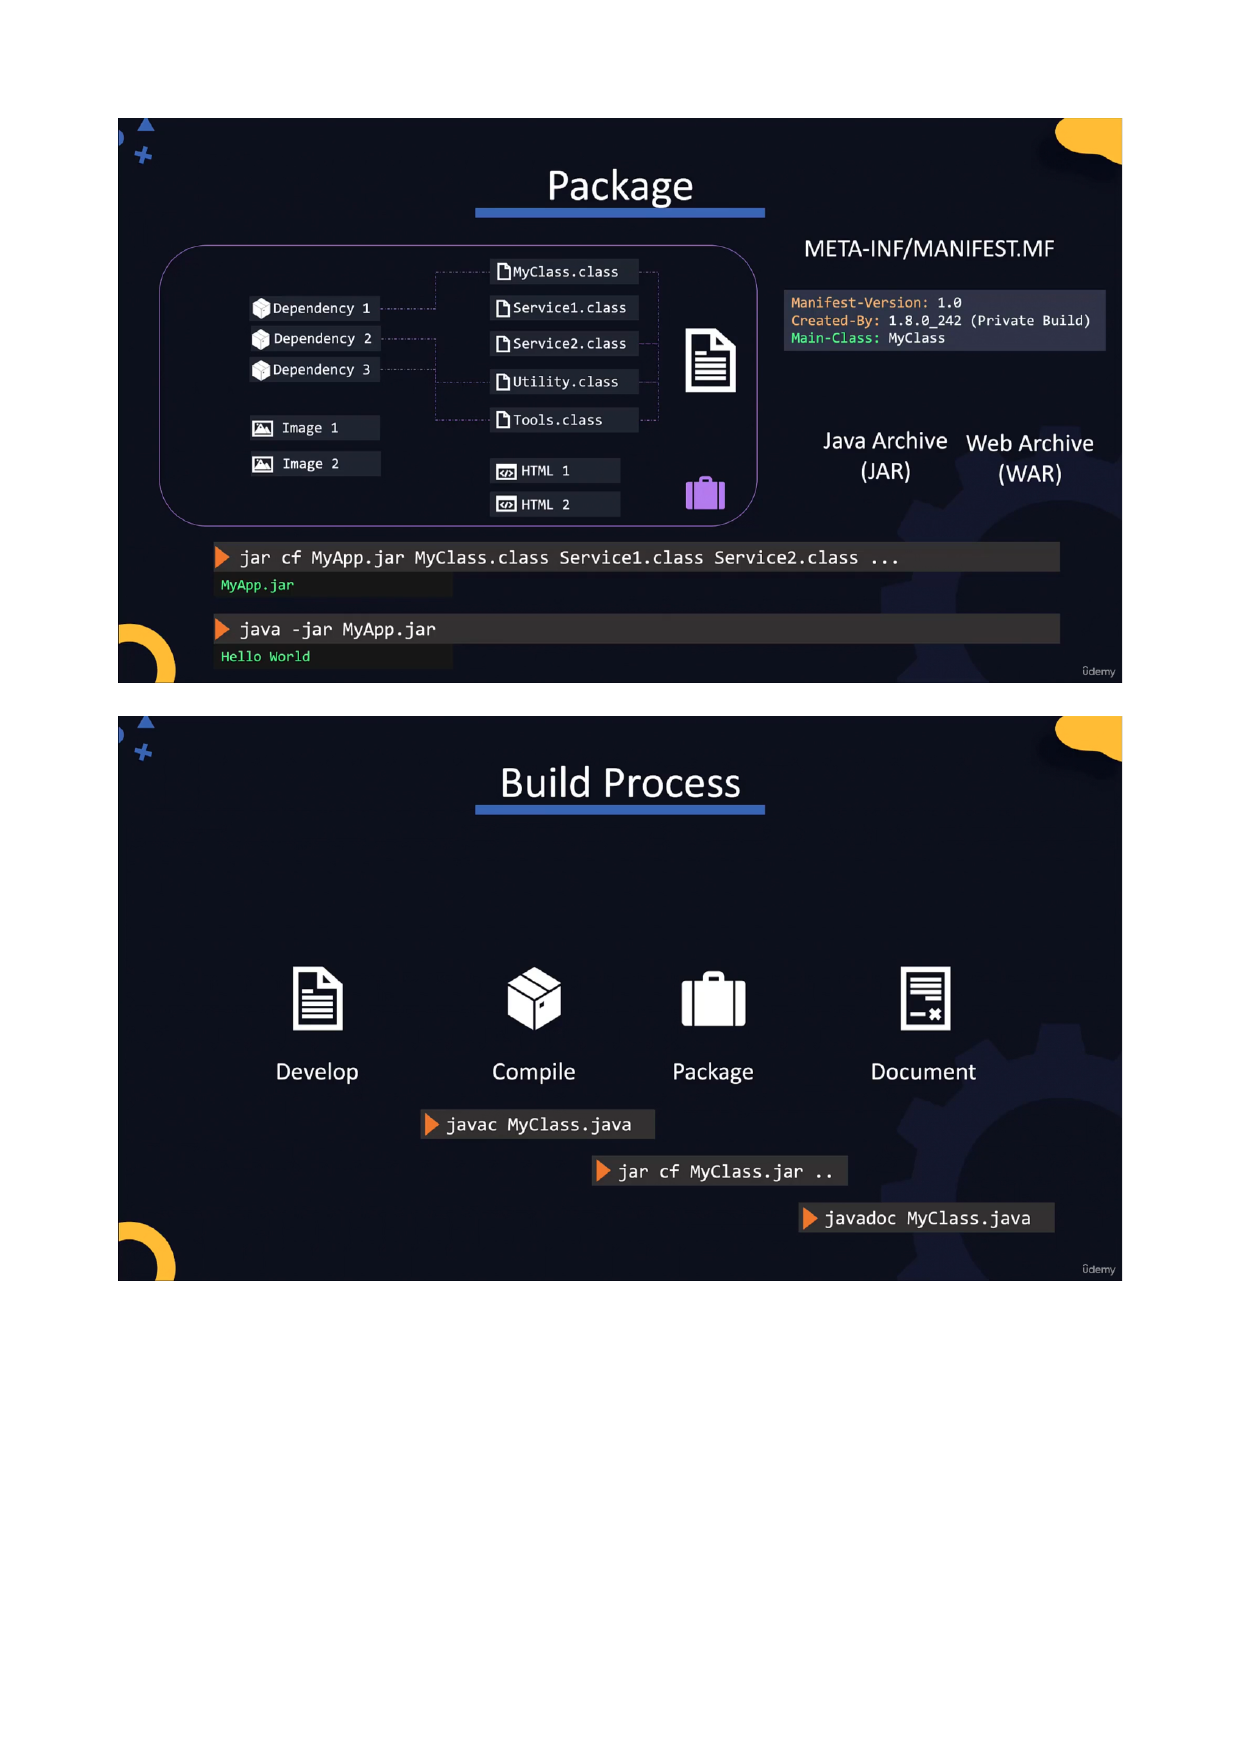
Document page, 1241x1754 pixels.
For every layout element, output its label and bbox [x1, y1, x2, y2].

picture [118, 716, 1123, 1281]
picture [118, 118, 1123, 683]
